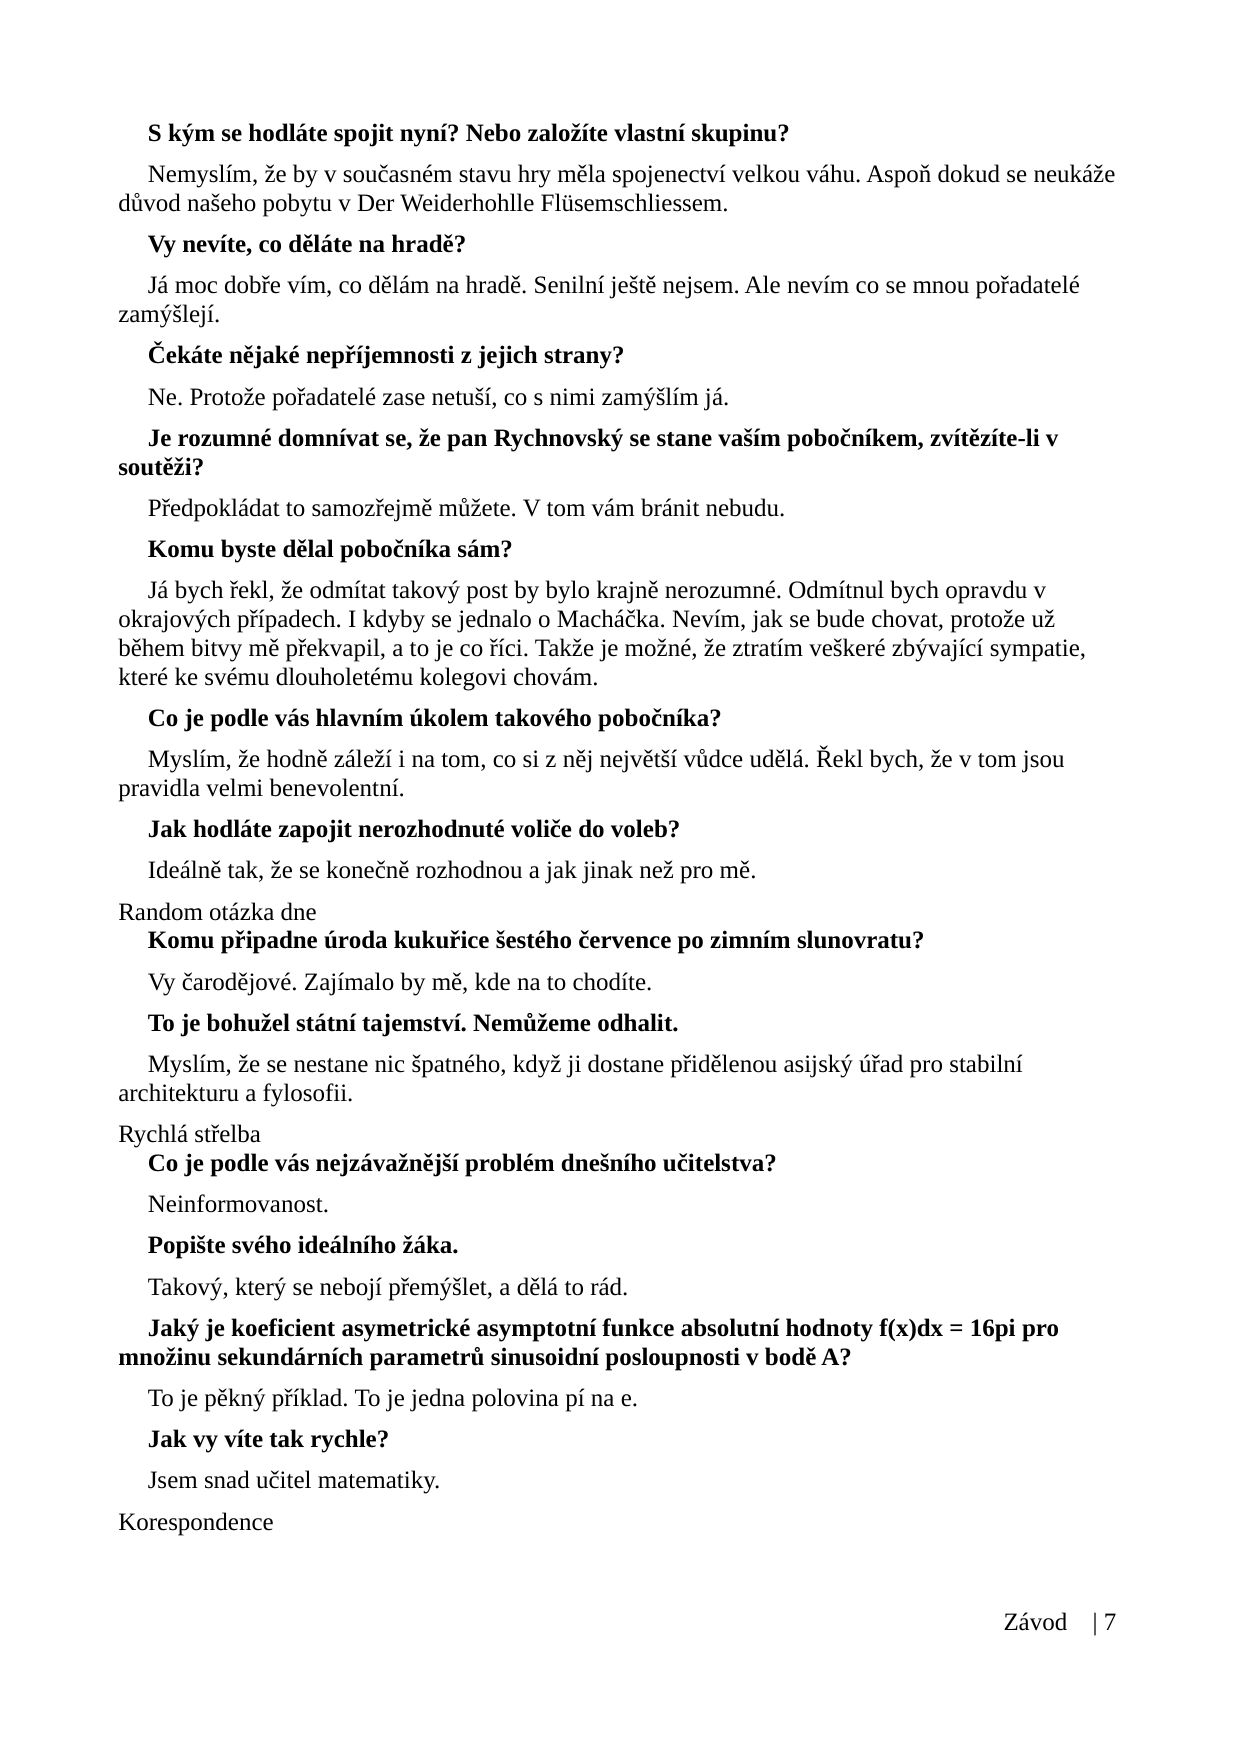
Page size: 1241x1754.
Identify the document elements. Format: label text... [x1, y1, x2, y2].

text Co je podle vás nejzávažnější problém dnešního učitelstva? [118, 1148, 1122, 1177]
text Je rozumné domnívat se, že pan Rychnovský se stane vaším pobočníkem, zvítězíte-li v soutěži? [118, 423, 1122, 481]
subtitle Korespondence [118, 1507, 1122, 1536]
subtitle Rychlá střelba [118, 1119, 1122, 1148]
text Čekáte nějaké nepříjemnosti z jejich strany? [118, 341, 1122, 369]
text Myslím, že se nestane nic špatného, když ji dostane přidělenou asijský úřad pro stabilní architekturu a fylosofii. [118, 1049, 1122, 1107]
text Ideálně tak, že se konečně rozhodnou a jak jinak než pro mě. [118, 856, 1122, 884]
text Komu připadne úroda kukuřice šestého července po zimním slunovratu? [118, 926, 1122, 954]
text S kým se hodláte spojit nyní? Nebo založíte vlastní skupinu? [118, 118, 1122, 147]
text Já bych řekl, že odmítat takový post by bylo krajně nerozumné. Odmítnul bych opravdu v okrajových případech. I kdyby se jednalo o Macháčka. Nevím, jak se bude chovat, protože už během bitvy mě překvapil, a to je co říci. Takže je možné, že ztratím veškeré zbývající sympatie, které ke svému dlouholetému kolegovi chovám. [118, 576, 1122, 691]
text Neinformovanost. [118, 1189, 1122, 1218]
text Jsem snad učitel matematiky. [118, 1466, 1122, 1494]
text Ne. Protože pořadatelé zase netuší, co s nimi zamýšlím já. [118, 382, 1122, 411]
text Předpokládat to samozřejmě můžete. V tom vám bránit nebudu. [118, 493, 1122, 522]
text Komu byste dělal pobočníka sám? [118, 534, 1122, 563]
text Vy nevíte, co děláte na hradě? [118, 229, 1122, 258]
text Co je podle vás hlavním úkolem takového pobočníka? [118, 703, 1122, 732]
text Vy čarodějové. Zajímalo by mě, kde na to chodíte. [118, 967, 1122, 996]
text Jaký je koeficient asymetrické asymptotní funkce absolutní hodnoty f(x)dx = 16pi pro množinu sekundárních parametrů sinusoidní posloupnosti v bodě A? [118, 1313, 1122, 1371]
text Myslím, že hodně záleží i na tom, co si z něj největší vůdce udělá. Řekl bych, že v tom jsou pravidla velmi benevolentní. [118, 744, 1122, 802]
text Nemyslím, že by v současném stavu hry měla spojenectví velkou váhu. Aspoň dokud se neukáže důvod našeho pobytu v Der Weiderhohlle Flüsemschliessem. [118, 159, 1122, 217]
text Takový, který se nebojí přemýšlet, a dělá to rád. [118, 1272, 1122, 1301]
text To je bohužel státní tajemství. Nemůžeme odhalit. [118, 1008, 1122, 1037]
text Jak hodláte zapojit nerozhodnuté voliče do voleb? [118, 814, 1122, 843]
text Jak vy víte tak rychle? [118, 1424, 1122, 1453]
text Já moc dobře vím, co dělám na hradě. Senilní ještě nejsem. Ale nevím co se mnou pořadatelé zamýšlejí. [118, 271, 1122, 328]
text Popište svého ideálního žáka. [118, 1231, 1122, 1259]
text To je pěkný příklad. To je jedna polovina pí na e. [118, 1383, 1122, 1412]
subtitle Random otázka dne [118, 897, 1122, 926]
